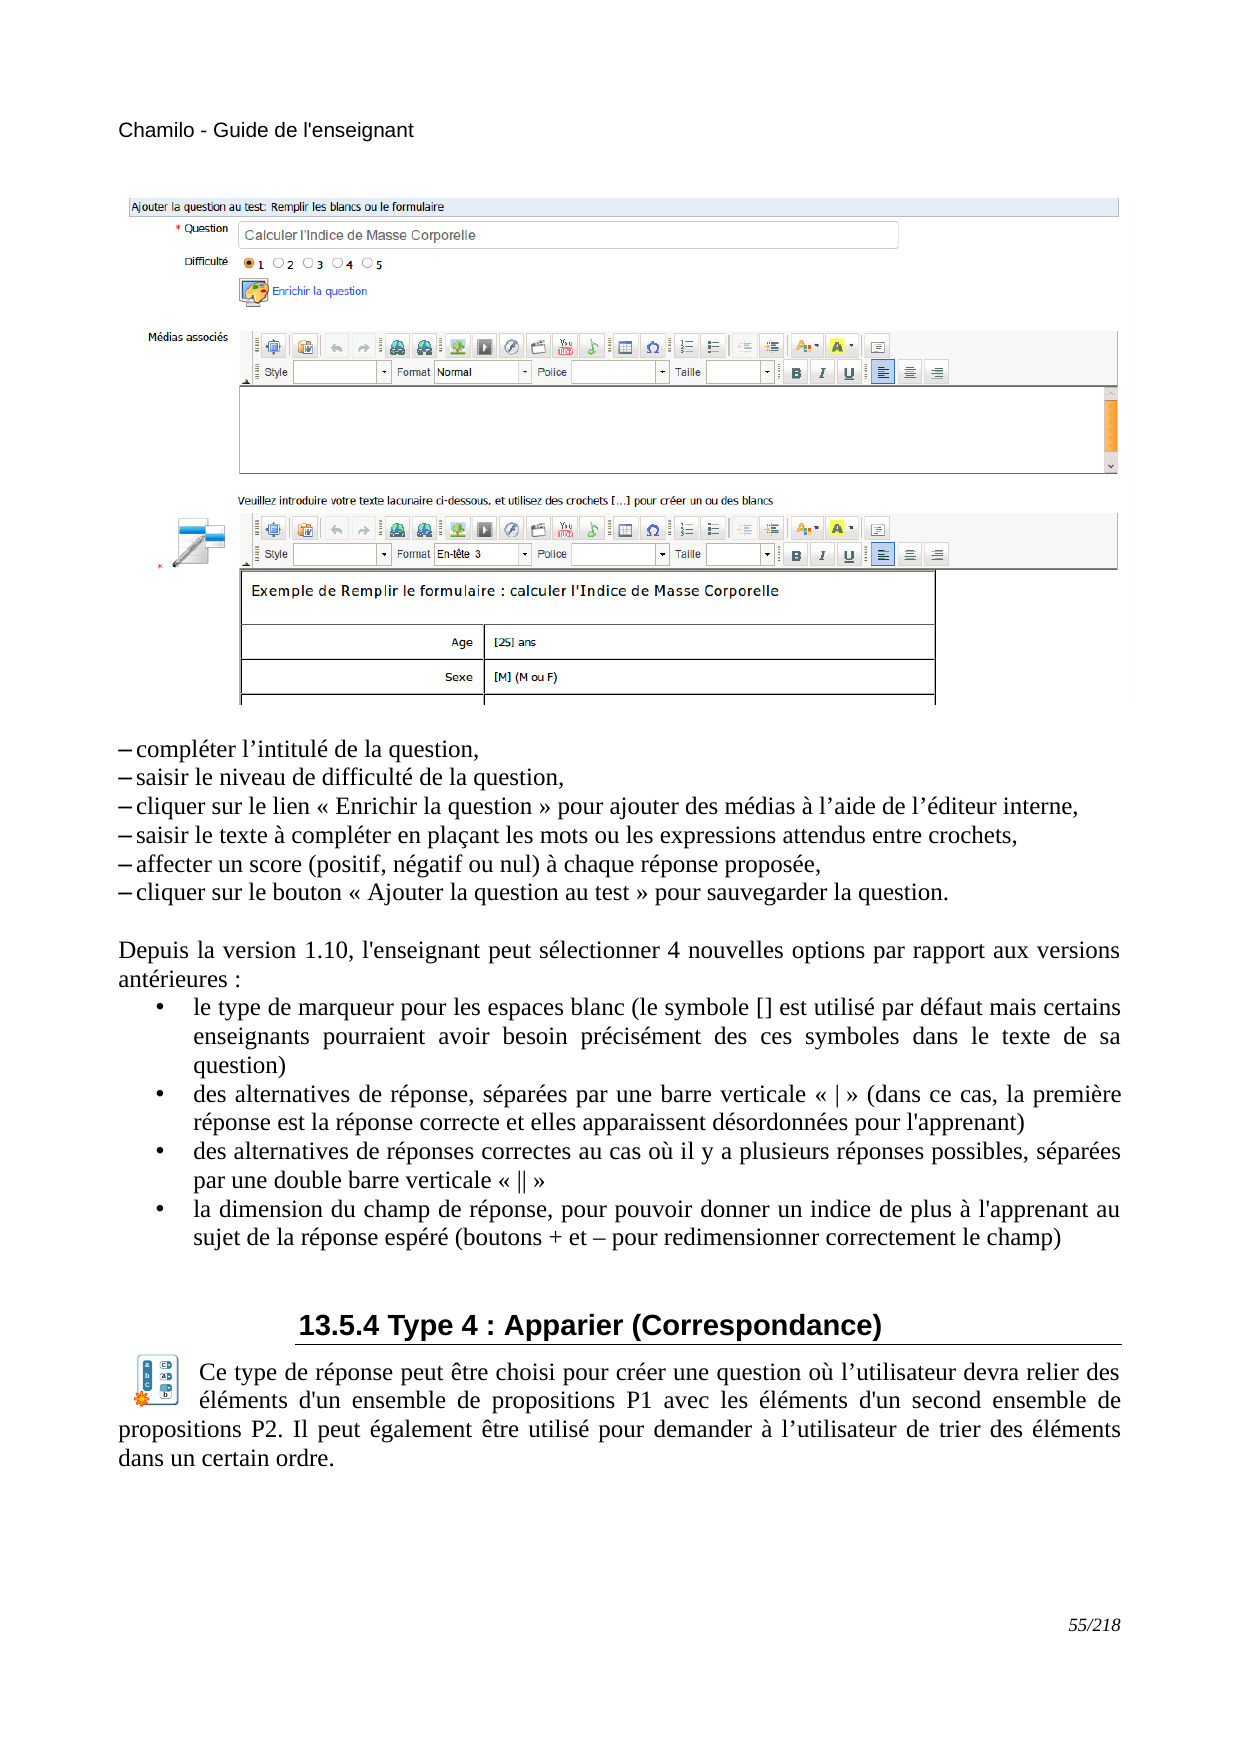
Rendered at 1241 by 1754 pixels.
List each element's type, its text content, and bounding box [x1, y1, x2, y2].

subtitle Type 4 : Apparier (Correspondance) [295, 1305, 1122, 1344]
list la dimension du champ de réponse, pour pouvoir donner un indice de plus à l'apprenant au sujet de la réponse espéré (boutons + et – pour redimensionner correctement le champ) [156, 1194, 1122, 1251]
list affecter un score (positif, négatif ou nul) à chaque réponse proposée, [118, 849, 1122, 877]
list cliquer sur le bouton « Ajouter la question au test » pour sauvegarder la question. [118, 877, 1122, 906]
list des alternatives de réponse, séparées par une barre verticale « | » (dans ce cas, la première réponse est la réponse correcte et elles apparaissent désordonnées pour l'apprenant) [156, 1079, 1122, 1136]
list compléter l’intitulé de la question, [118, 734, 1122, 762]
list saisir le niveau de difficulté de la question, [118, 762, 1122, 791]
list saisir le texte à compléter en plaçant les mots ou les expressions attendus entre crochets, [118, 820, 1122, 849]
list des alternatives de réponses correctes au cas où il y a plusieurs réponses possibles, séparées par une double barre verticale « || » [156, 1136, 1122, 1194]
text Ce type de réponse peut être choisi pour créer une question où l’utilisateur devra relier des éléments d'un ensemble de propositions P1 avec les éléments d'un second ensemble de propositions P2. Il peut également être utilisé pour demander à l’utilisateur de trier des éléments dans un certain ordre. [118, 1357, 1122, 1472]
list cliquer sur le lien « Enrichir la question » pour ajouter des médias à l’aide de l’éditeur interne, [118, 791, 1122, 820]
text Depuis la version 1.10, l'enseignant peut sélectionner 4 nouvelles options par rapport aux versions antérieures : [118, 935, 1122, 992]
picture [126, 198, 1131, 705]
list le type de marqueur pour les espaces blanc (le symbole [] est utilisé par défaut mais certains enseignants pourraient avoir besoin précisément des ces symboles dans le texte de sa question) [156, 992, 1122, 1079]
